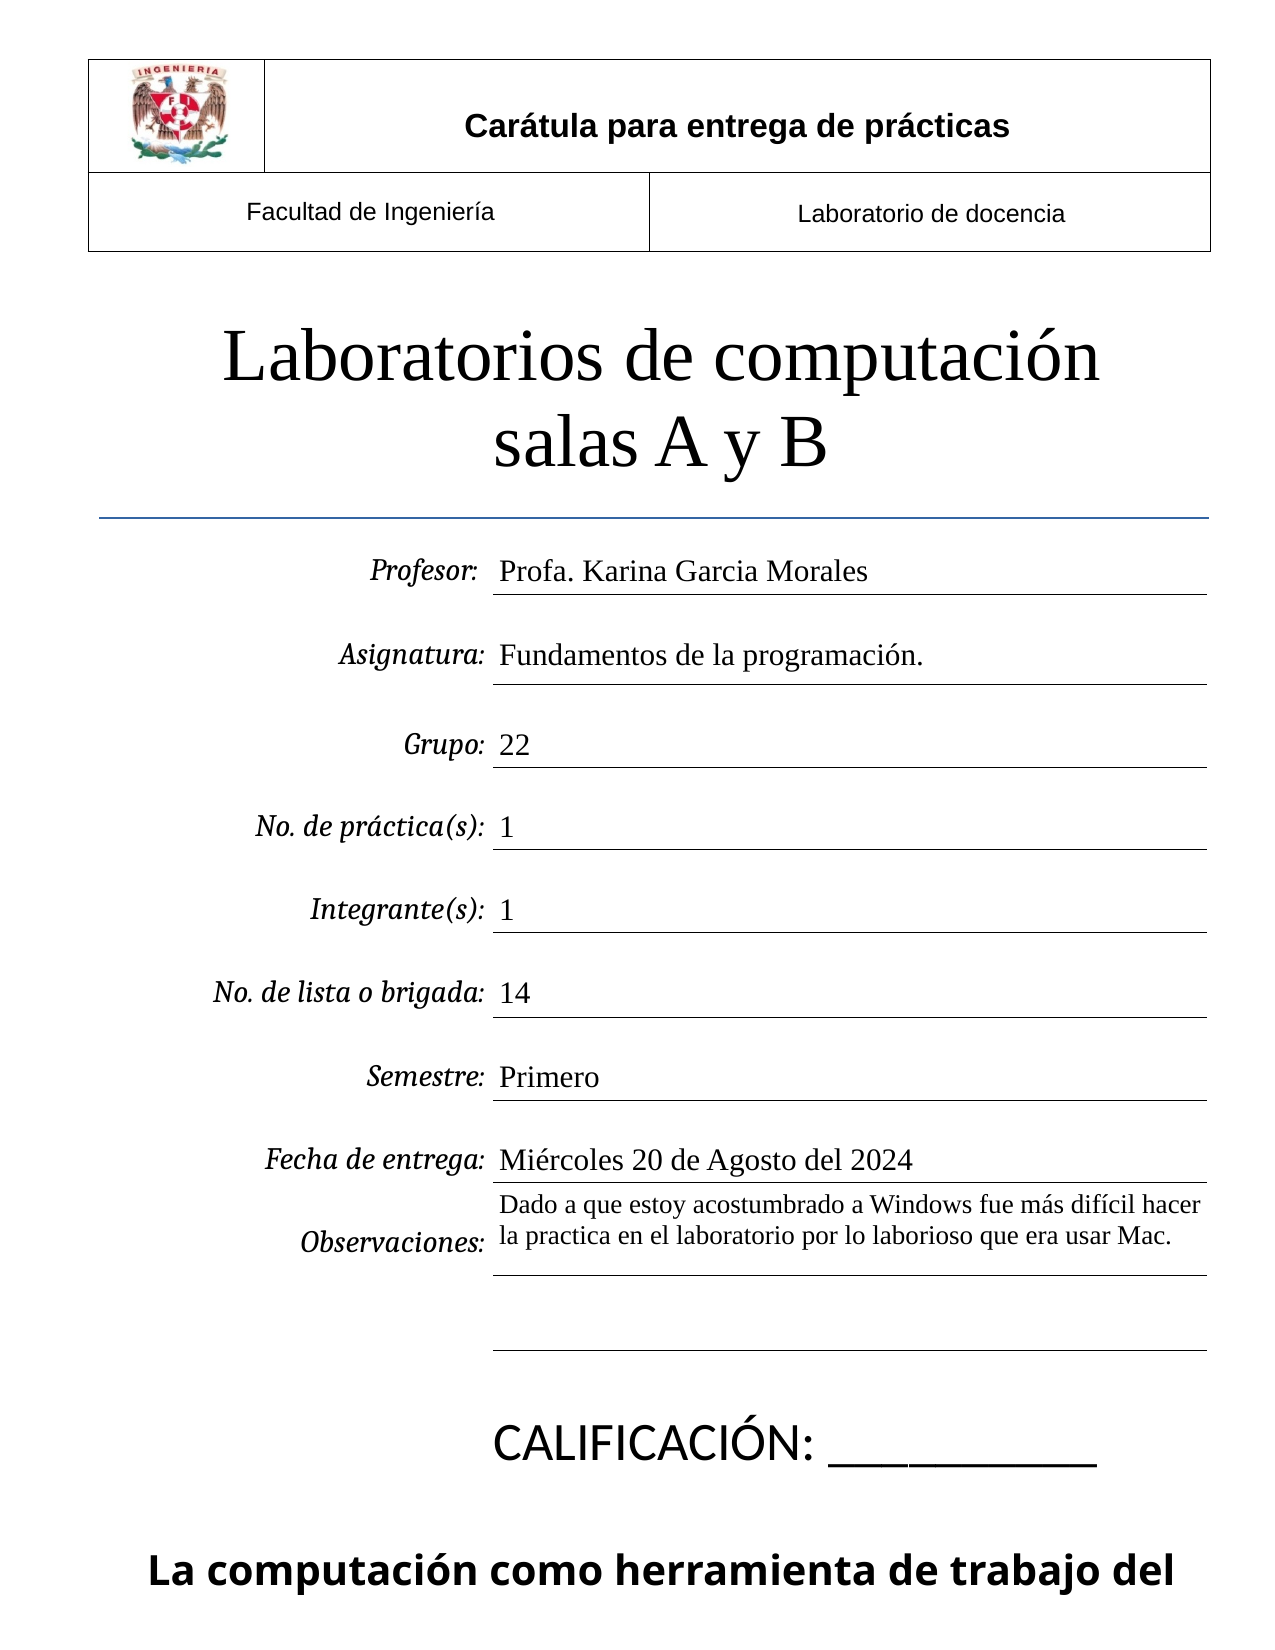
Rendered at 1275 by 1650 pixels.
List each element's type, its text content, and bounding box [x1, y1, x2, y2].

table_header Profa. Karina Garcia Morales [493, 519, 1207, 594]
table_header [493, 511, 1207, 517]
table_cell 22 [493, 685, 1207, 766]
table_header Profesor: [118, 519, 493, 594]
table_cell [118, 1275, 493, 1350]
table_cell Fundamentos de la programación. [493, 595, 1207, 684]
text La computación como herramienta de trabajo del [118, 1540, 1205, 1597]
table_cell No. de práctica(s): [118, 766, 493, 849]
table_cell Integrante(s): [118, 849, 493, 932]
table_cell 1 [493, 768, 1207, 849]
table_cell Asignatura: [118, 594, 493, 684]
table_cell Fecha de entrega: [118, 1100, 493, 1182]
table_header [118, 511, 493, 517]
table_cell Semestre: [118, 1016, 493, 1099]
text Laboratorios de computación [118, 310, 1205, 396]
table_cell Miércoles 20 de Agosto del 2024 [493, 1101, 1207, 1182]
table_cell 1 [493, 850, 1207, 932]
table_cell Observaciones: [118, 1182, 493, 1275]
table_cell [493, 1276, 1207, 1350]
table_cell Primero [493, 1018, 1207, 1099]
table_cell Facultad de Ingeniería [89, 173, 649, 251]
table_cell Dado a que estoy acostumbrado a Windows fue más difícil hacer la practica en el laboratorio por lo laborioso que era usar Mac. [493, 1183, 1207, 1275]
table_cell Grupo: [118, 684, 493, 766]
text CALIFICACIÓN: __________ [118, 1408, 1205, 1474]
table_cell No. de lista o brigada: [118, 932, 493, 1016]
table_cell Laboratorio de docencia [650, 173, 1210, 251]
table_header Carátula para entrega de prácticas [265, 60, 1210, 172]
table_header [89, 60, 264, 172]
table_cell 14 [493, 933, 1207, 1016]
text salas A y B [118, 396, 1205, 482]
